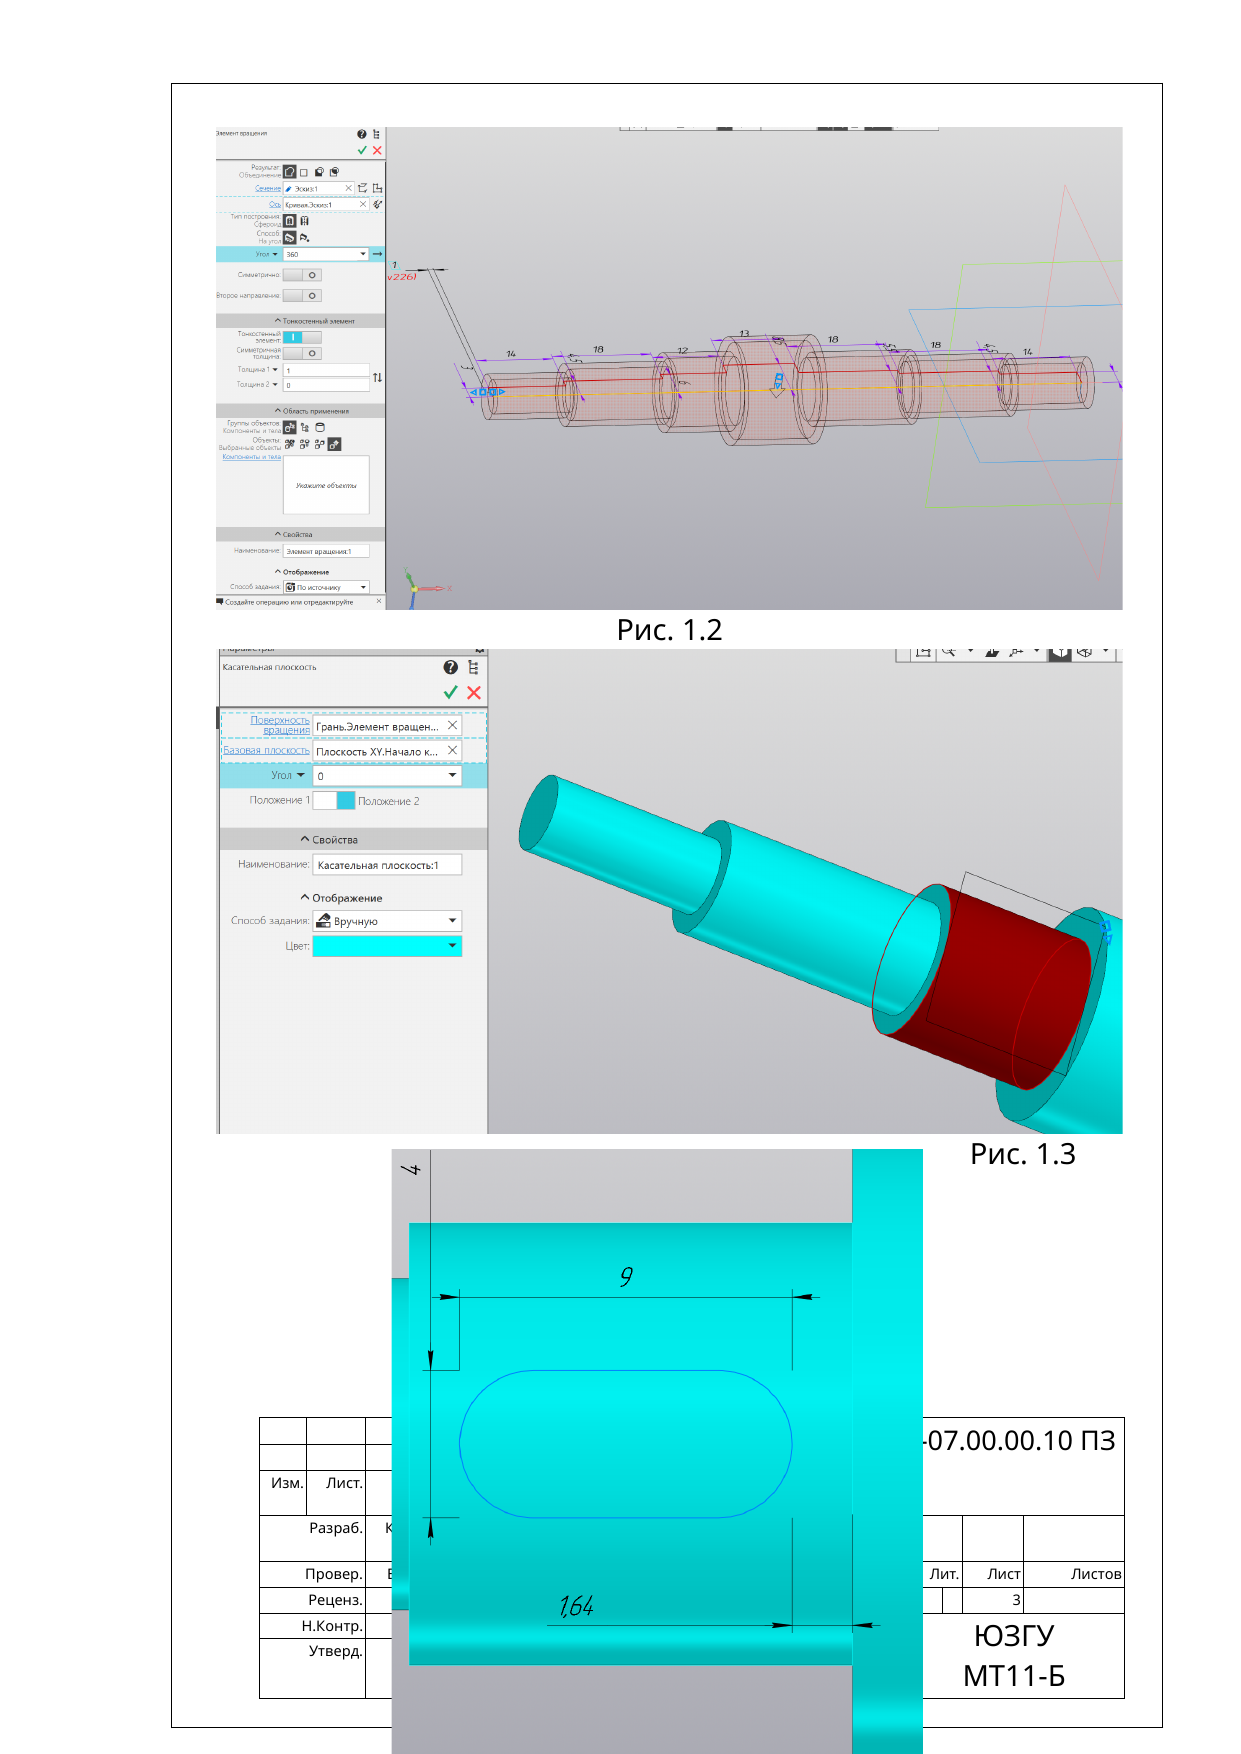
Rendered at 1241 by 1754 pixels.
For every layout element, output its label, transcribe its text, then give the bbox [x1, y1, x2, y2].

text Рис. 1.3 [216, 1134, 1123, 1173]
picture [391, 1149, 923, 1754]
picture [216, 127, 1123, 610]
picture [216, 649, 1123, 1134]
text Рис. 1.2 [216, 610, 1123, 649]
